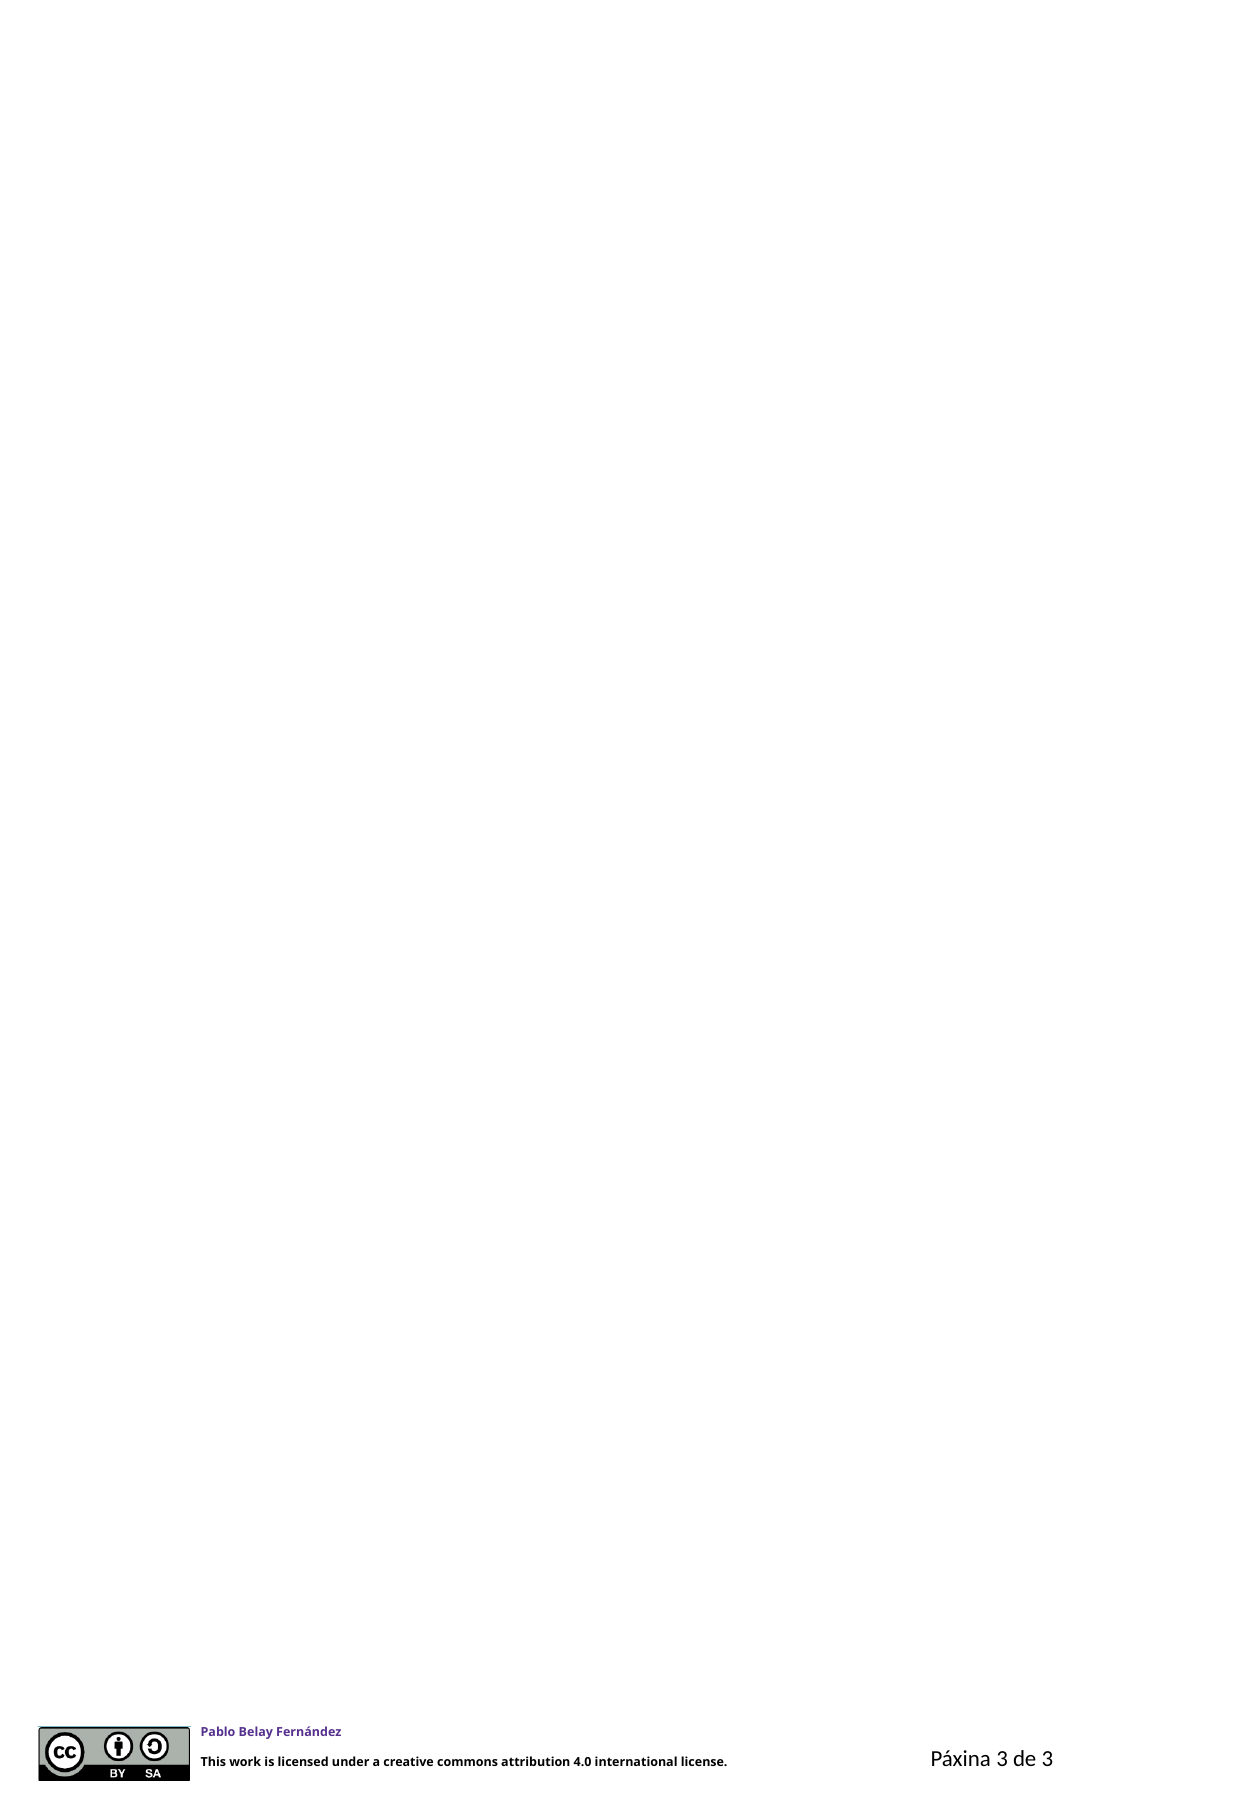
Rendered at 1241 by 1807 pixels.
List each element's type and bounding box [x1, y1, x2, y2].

picture [37, 1725, 191, 1783]
